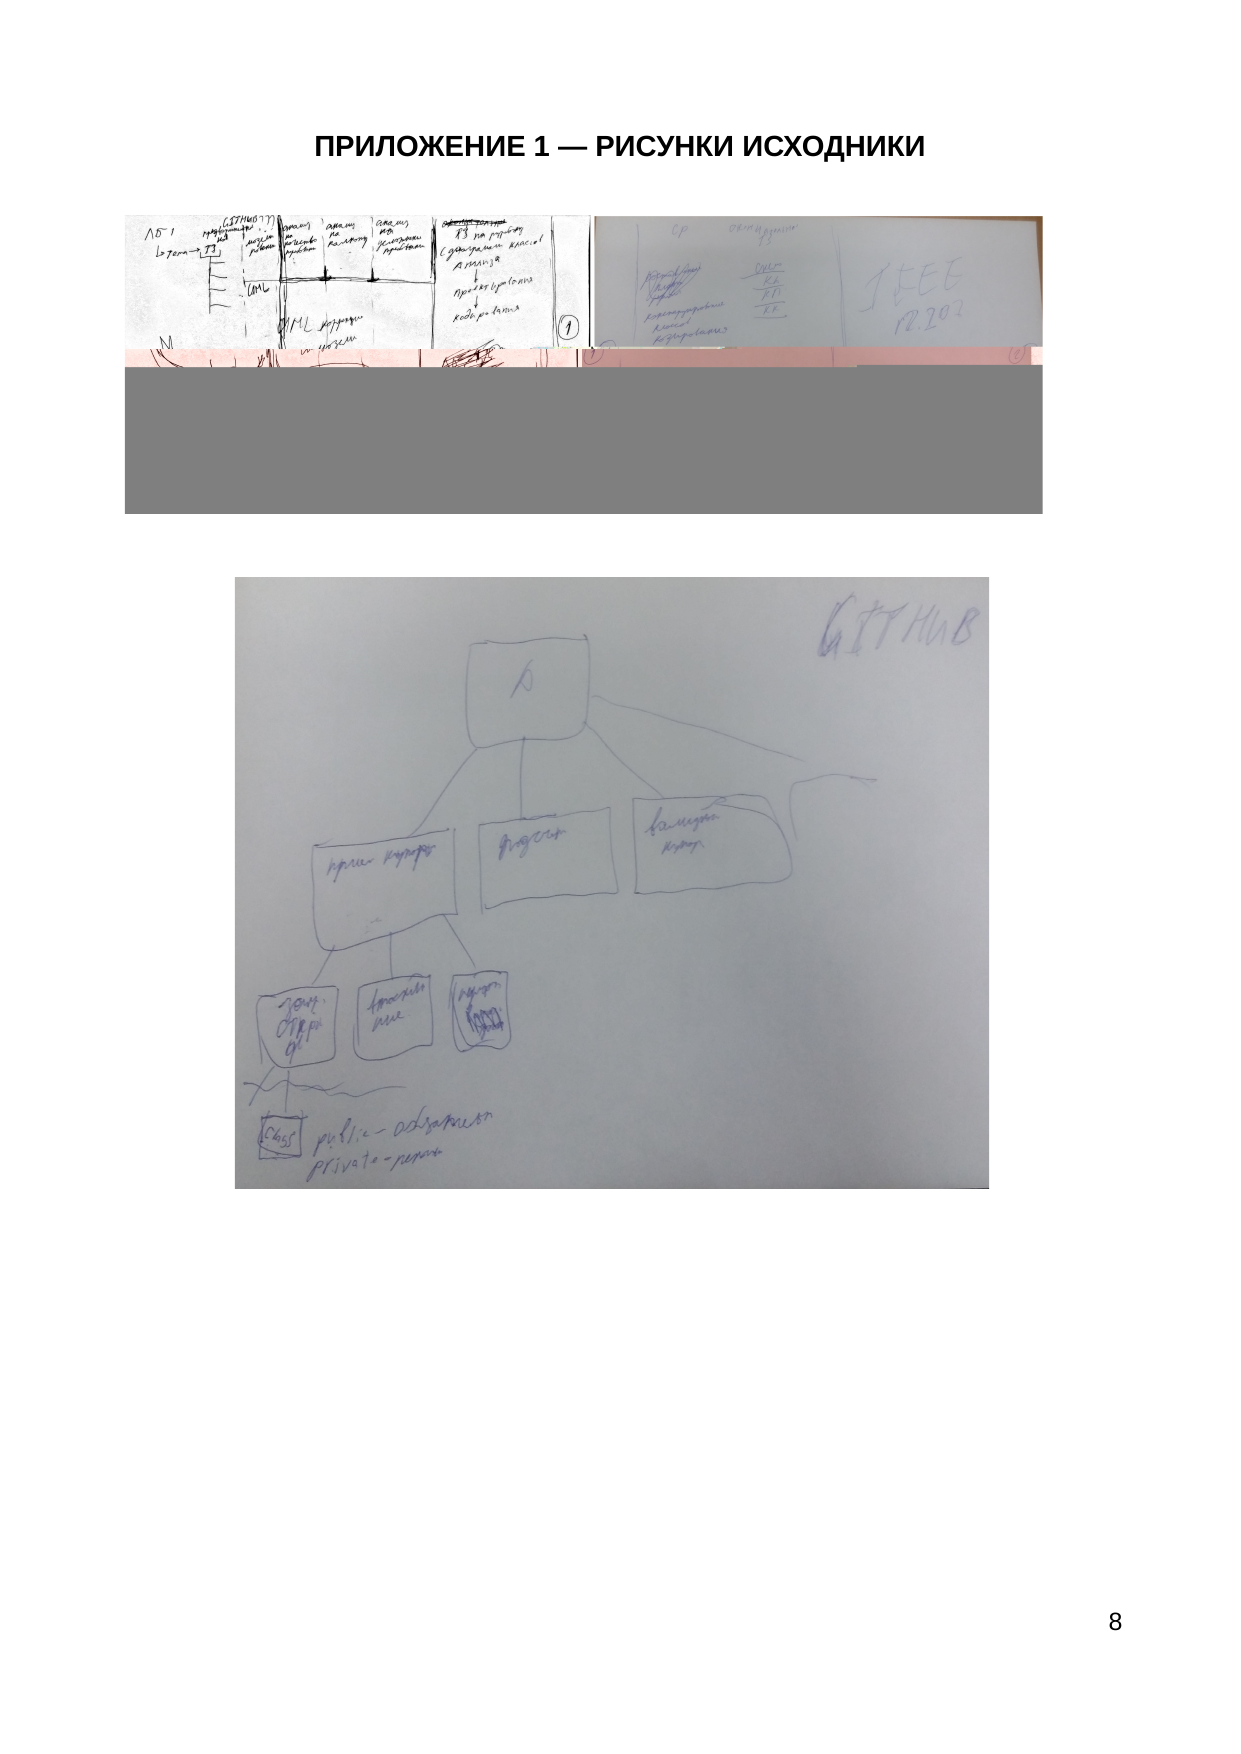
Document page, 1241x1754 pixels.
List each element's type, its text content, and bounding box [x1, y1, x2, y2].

picture [234, 577, 990, 1189]
picture [124, 215, 1043, 514]
subtitle Приложение 1 — рисунки исходники [118, 128, 1122, 162]
